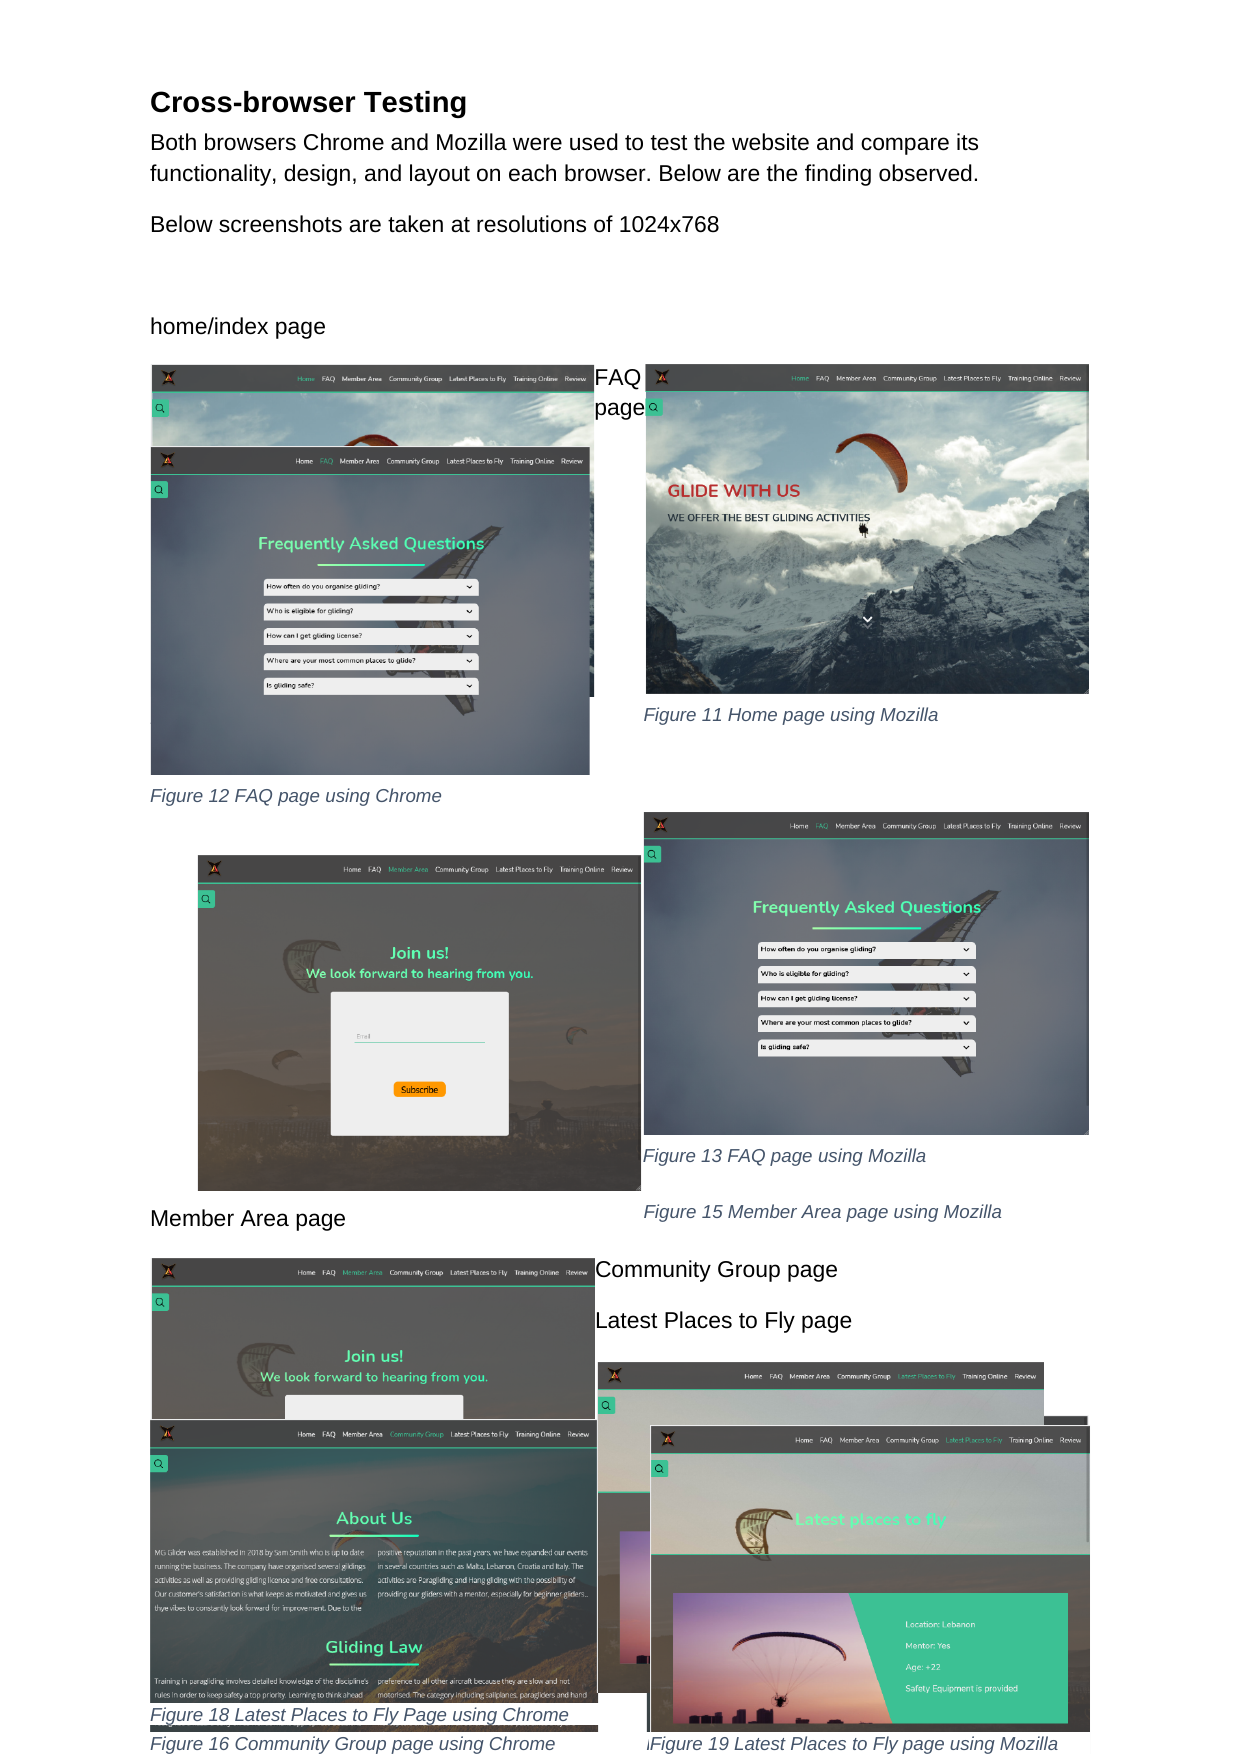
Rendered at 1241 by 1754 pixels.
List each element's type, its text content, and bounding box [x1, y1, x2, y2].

text Figure 19 Latest Places to Fly page using Mozilla [649, 1732, 1090, 1754]
text Figure 15 Member Area page using Mozilla [643, 1201, 1089, 1223]
text Figure 18 Latest Places to Fly Page using Chrome [150, 1703, 599, 1725]
text Member Area page [150, 802, 1090, 1232]
subtitle Cross-browser Testing [150, 85, 1090, 119]
text Community Group page [150, 1256, 1090, 1283]
text Figure 11 Home page using Mozilla [643, 704, 1089, 726]
text Figure 16 Community Group page using Chrome [150, 1732, 599, 1754]
text Below screenshots are taken at resolutions of 1024x768 [150, 211, 1090, 237]
text Figure 13 FAQ page using Mozilla [643, 1145, 1090, 1167]
text home/index page [150, 313, 1090, 339]
text FAQ page [595, 364, 645, 420]
text Latest Places to Fly page [595, 1307, 1090, 1334]
text Both browsers Chrome and Mozilla were used to test the website and compare its functionality, design, and layout on each browser. Below are the finding observed. [150, 129, 1090, 186]
text Figure 12 FAQ page using Chrome [150, 785, 591, 806]
